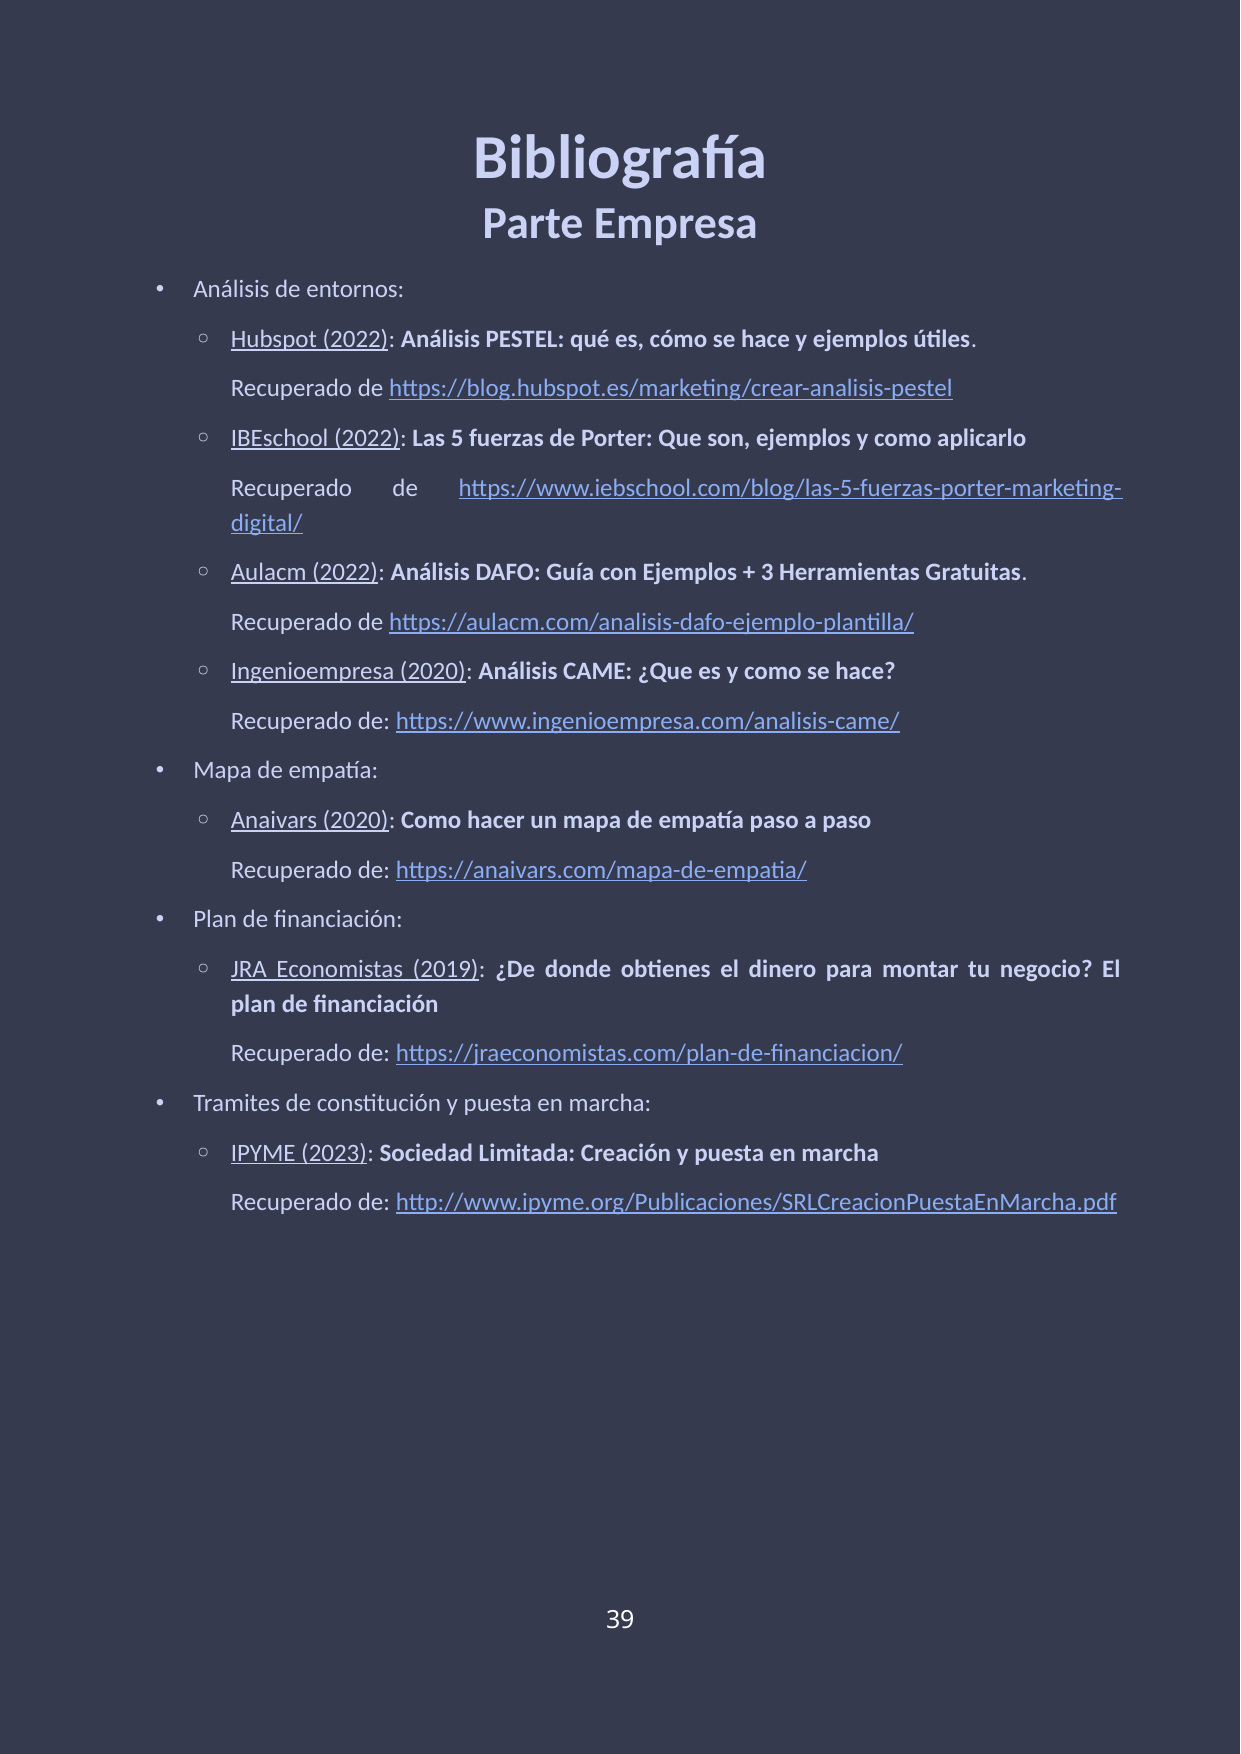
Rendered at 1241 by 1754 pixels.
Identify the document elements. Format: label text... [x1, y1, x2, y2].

list Recuperado de: https://anaivars.com/mapa-de-empatia/ [193, 854, 1122, 884]
list Recuperado de: https://www.ingenioempresa.com/analisis-came/ [193, 705, 1122, 736]
list Hubspot (2022): Análisis PESTEL: qué es, cómo se hace y ejemplos útiles. [193, 323, 1122, 353]
list Aulacm (2022): Análisis DAFO: Guía con Ejemplos + 3 Herramientas Gratuitas. [193, 556, 1122, 587]
text Parte Empresa [118, 194, 1122, 250]
list Ingenioempresa (2020): Análisis CAME: ¿Que es y como se hace? [193, 655, 1122, 686]
list Recuperado de https://blog.hubspot.es/marketing/crear-analisis-pestel [193, 372, 1122, 403]
list Análisis de entornos: [156, 273, 1122, 304]
list Tramites de constitución y puesta en marcha: [156, 1087, 1122, 1118]
list Mapa de empatía: [156, 754, 1122, 785]
list Anaivars (2020): Como hacer un mapa de empatía paso a paso [193, 804, 1122, 835]
list IBEschool (2022): Las 5 fuerzas de Porter: Que son, ejemplos y como aplicarlo [193, 422, 1122, 453]
list JRA Economistas (2019): ¿De donde obtienes el dinero para montar tu negocio? El plan de financiación [193, 953, 1122, 1018]
list Recuperado de: https://jraeconomistas.com/plan-de-financiacion/ [193, 1037, 1122, 1068]
list Recuperado de https://www.iebschool.com/blog/las-5-fuerzas-porter-marketing-digital/ [193, 472, 1122, 537]
list Recuperado de: http://www.ipyme.org/Publicaciones/SRLCreacionPuestaEnMarcha.pdf [193, 1186, 1122, 1217]
list Recuperado de https://aulacm.com/analisis-dafo-ejemplo-plantilla/ [193, 606, 1122, 636]
text Bibliografía [118, 118, 1122, 194]
list Plan de financiación: [156, 903, 1122, 934]
list IPYME (2023): Sociedad Limitada: Creación y puesta en marcha [193, 1137, 1122, 1167]
